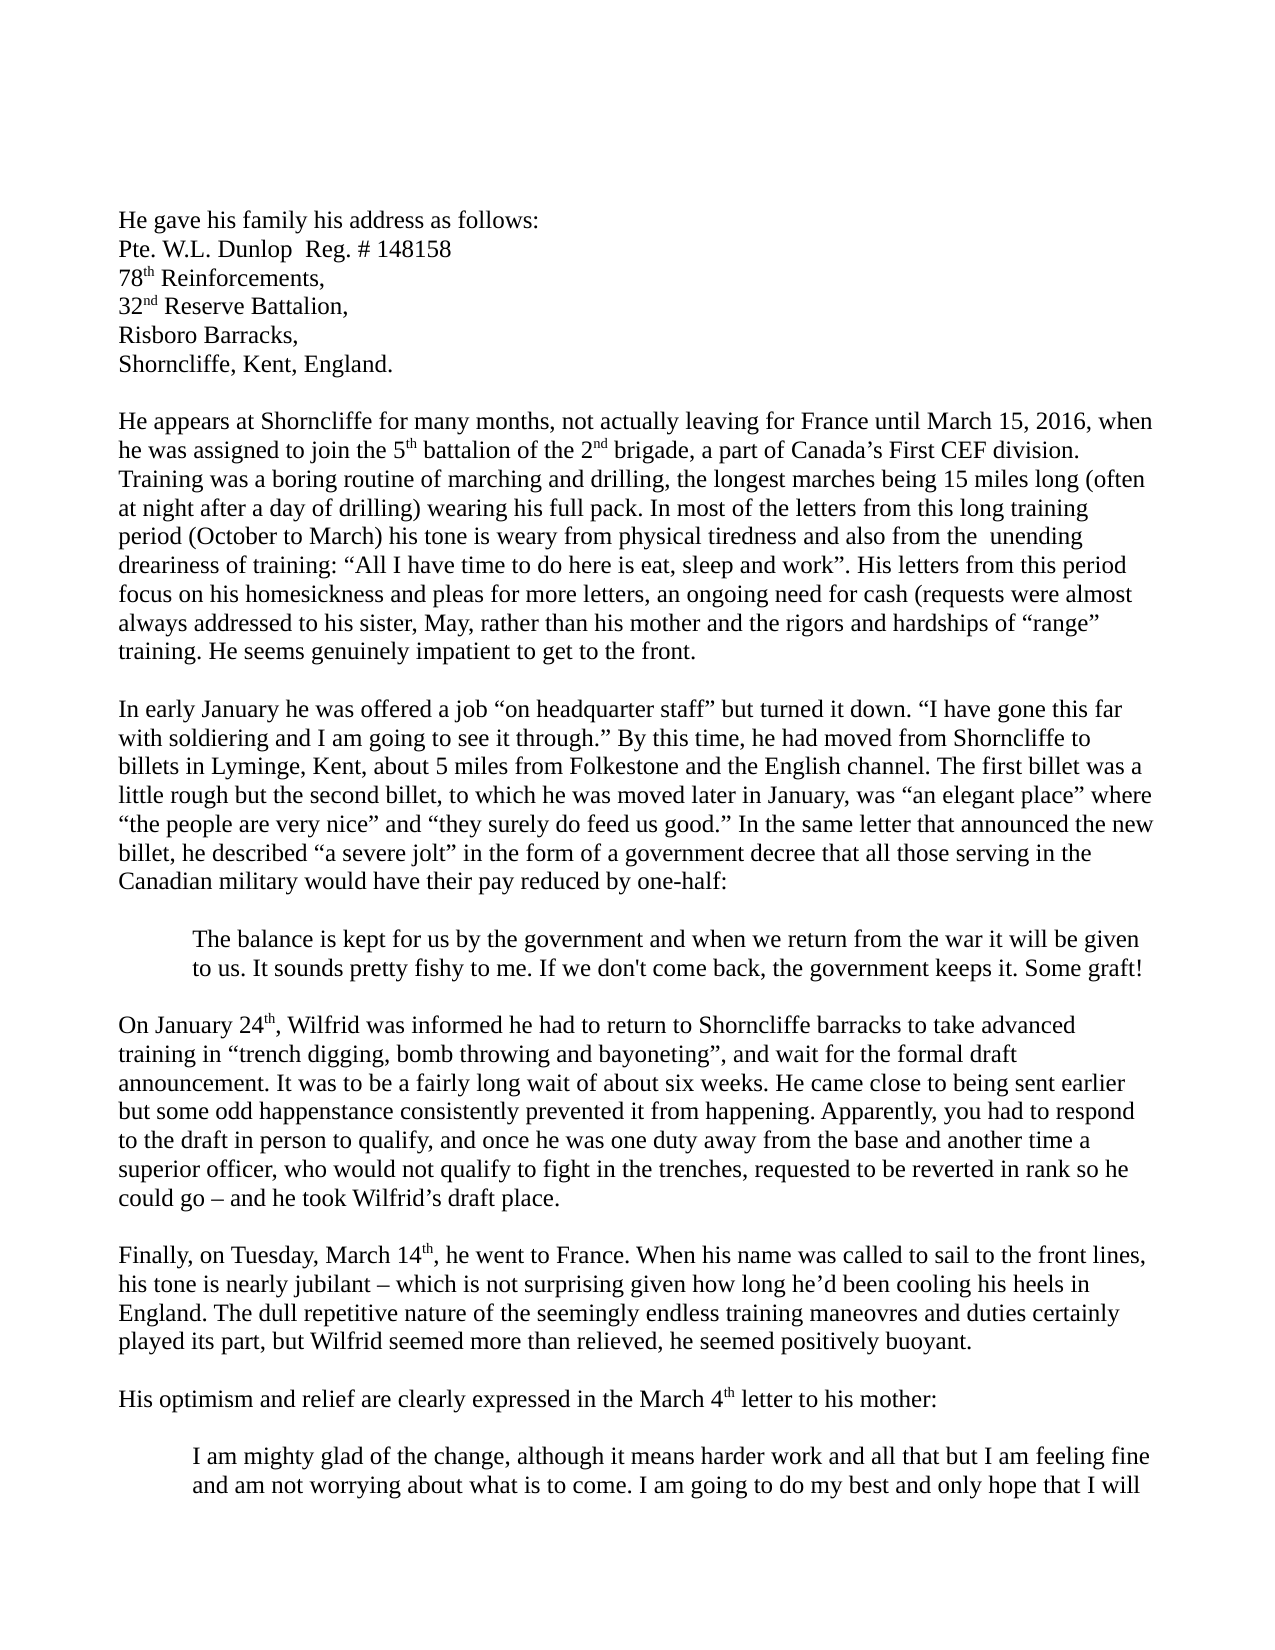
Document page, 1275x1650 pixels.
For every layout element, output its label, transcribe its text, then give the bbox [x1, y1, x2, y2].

text The balance is kept for us by the government and when we return from the war it will be given [118, 924, 1157, 953]
text On January 24th, Wilfrid was informed he had to return to Shorncliffe barracks to take advanced training in “trench digging, bomb throwing and bayoneting”, and wait for the formal draft announcement. It was to be a fairly long wait of about six weeks. He came close to being sent earlier but some odd happenstance consistently prevented it from happening. Apparently, you had to respond to the draft in person to qualify, and once he was one duty away from the base and another time a superior officer, who would not qualify to fight in the trenches, requested to be reverted in rank so he could go – and he took Wilfrid’s draft place. [118, 1010, 1157, 1211]
text 78th Reinforcements, [118, 263, 1157, 291]
text Pte. W.L. Dunlop Reg. # 148158 [118, 234, 1157, 263]
text He appears at Shorncliffe for many months, not actually leaving for France until March 15, 2016, when he was assigned to join the 5th battalion of the 2nd brigade, a part of Canada’s First CEF division. Training was a boring routine of marching and drilling, the longest marches being 15 miles long (often at night after a day of drilling) wearing his full pack. In most of the letters from this long training period (October to March) his tone is weary from physical tiredness and also from the unending dreariness of training: “All I have time to do here is eat, sleep and work”. His letters from this period focus on his homesickness and pleas for more letters, an ongoing need for cash (requests were almost always addressed to his sister, May, rather than his mother and the rigors and hardships of “range” training. He seems genuinely impatient to get to the front. [118, 406, 1157, 665]
text to us. It sounds pretty fishy to me. If we don't come back, the government keeps it. Some graft! [118, 953, 1157, 981]
text Shorncliffe, Kent, England. [118, 349, 1157, 378]
text In early January he was offered a job “on headquarter staff” but turned it down. “I have gone this far with soldiering and I am going to see it through.” By this time, he had moved from Shorncliffe to billets in Lyminge, Kent, about 5 miles from Folkestone and the English channel. The first billet was a little rough but the second billet, to which he was moved later in January, was “an elegant place” where “the people are very nice” and “they surely do feed us good.” In the same letter that announced the new billet, he described “a severe jolt” in the form of a government decree that all those serving in the Canadian military would have their pay reduced by one-half: [118, 694, 1157, 895]
text His optimism and relief are clearly expressed in the March 4th letter to his mother: [118, 1384, 1157, 1413]
text I am mighty glad of the change, although it means harder work and all that but I am feeling fine and am not worrying about what is to come. I am going to do my best and only hope that I will [192, 1441, 1157, 1499]
text Risboro Barracks, [118, 320, 1157, 349]
text Finally, on Tuesday, March 14th, he went to France. When his name was called to sail to the front lines, his tone is nearly jubilant – which is not surprising given how long he’d been cooling his heels in England. The dull repetitive nature of the seemingly endless training maneovres and duties certainly played its part, but Wilfrid seemed more than relieved, he seemed positively buoyant. [118, 1240, 1157, 1355]
text 32nd Reserve Battalion, [118, 291, 1157, 320]
text He gave his family his address as follows: [118, 205, 1157, 234]
